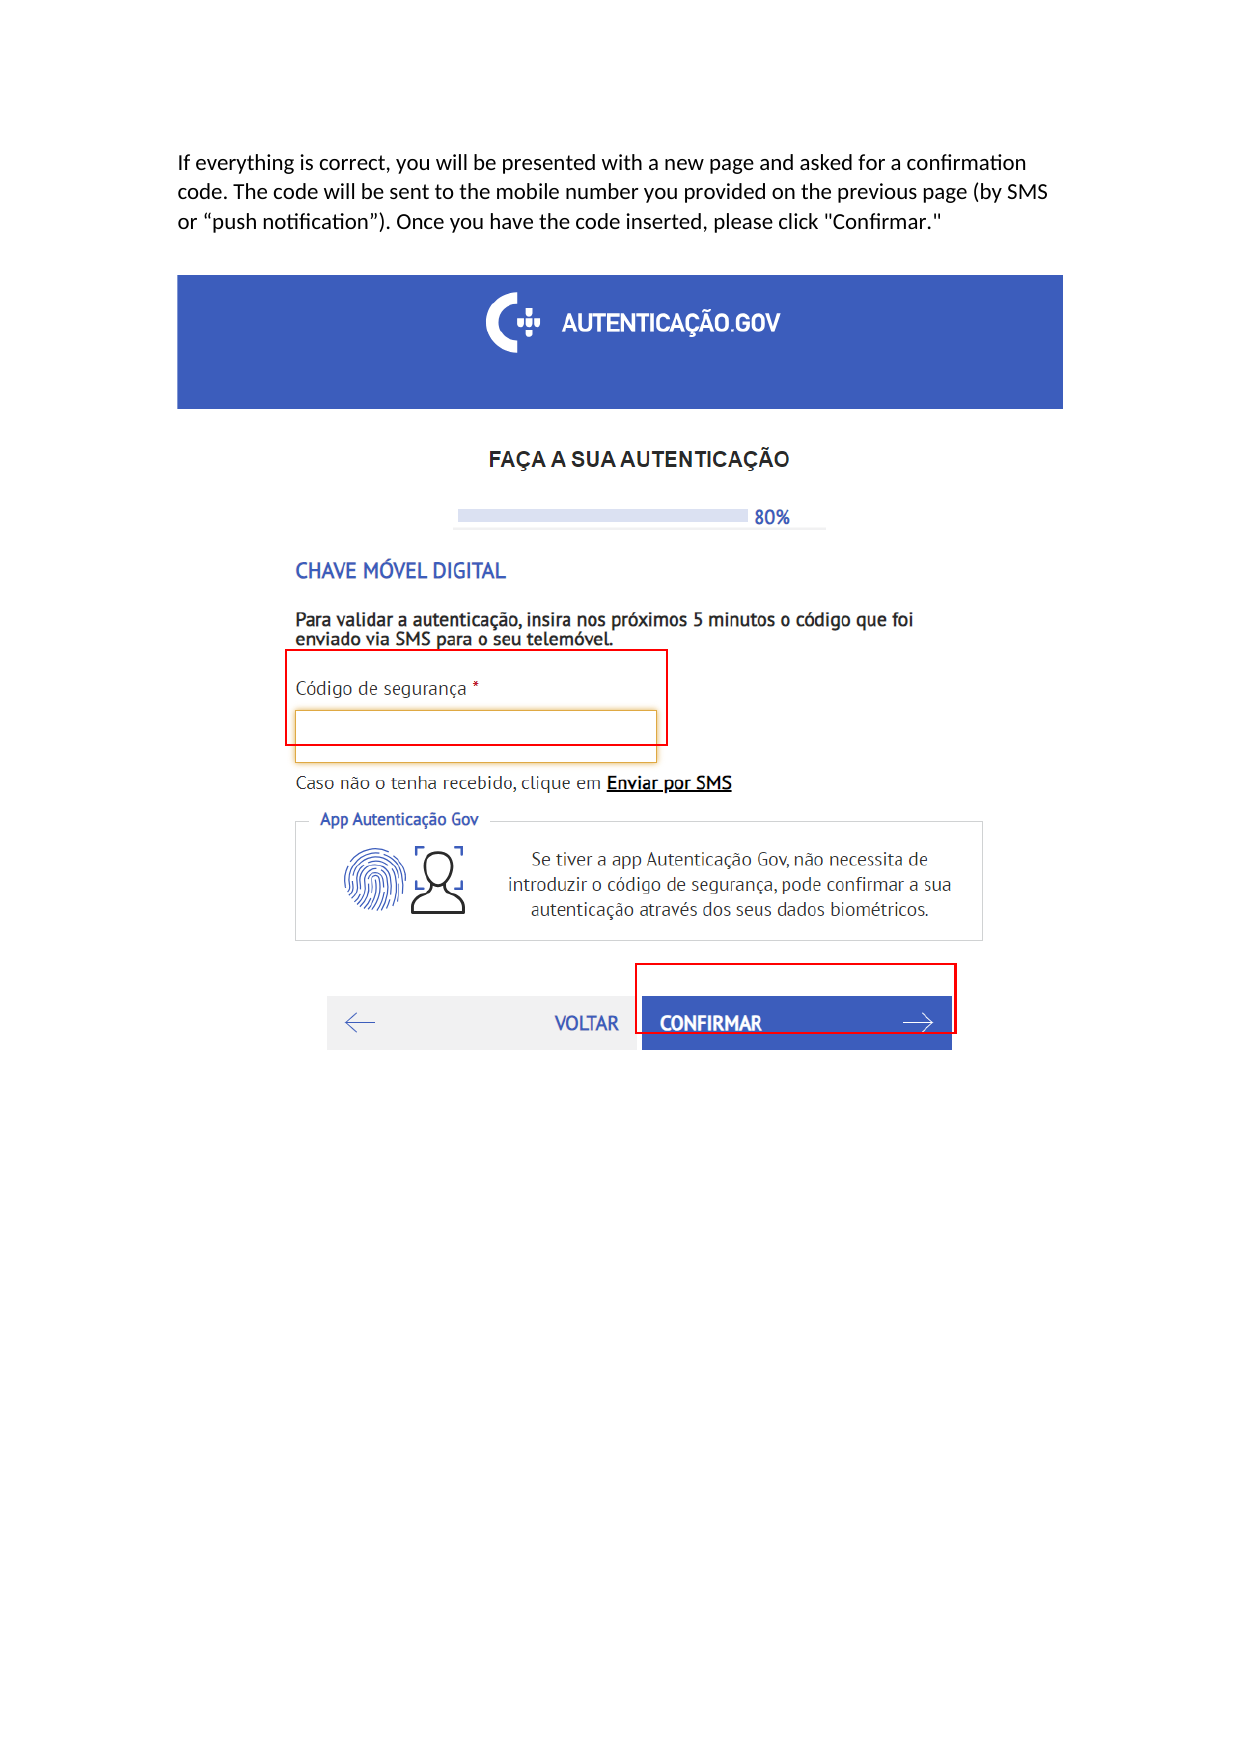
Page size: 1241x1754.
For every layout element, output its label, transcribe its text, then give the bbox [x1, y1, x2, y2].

text If everything is correct, you will be presented with a new page and asked for a confirmation code. The code will be sent to the mobile number you provided on the previous page (by SMS or “push notification”). Once you have the code inserted, please click "Confirmar." [177, 148, 1063, 235]
picture [177, 275, 1063, 1062]
